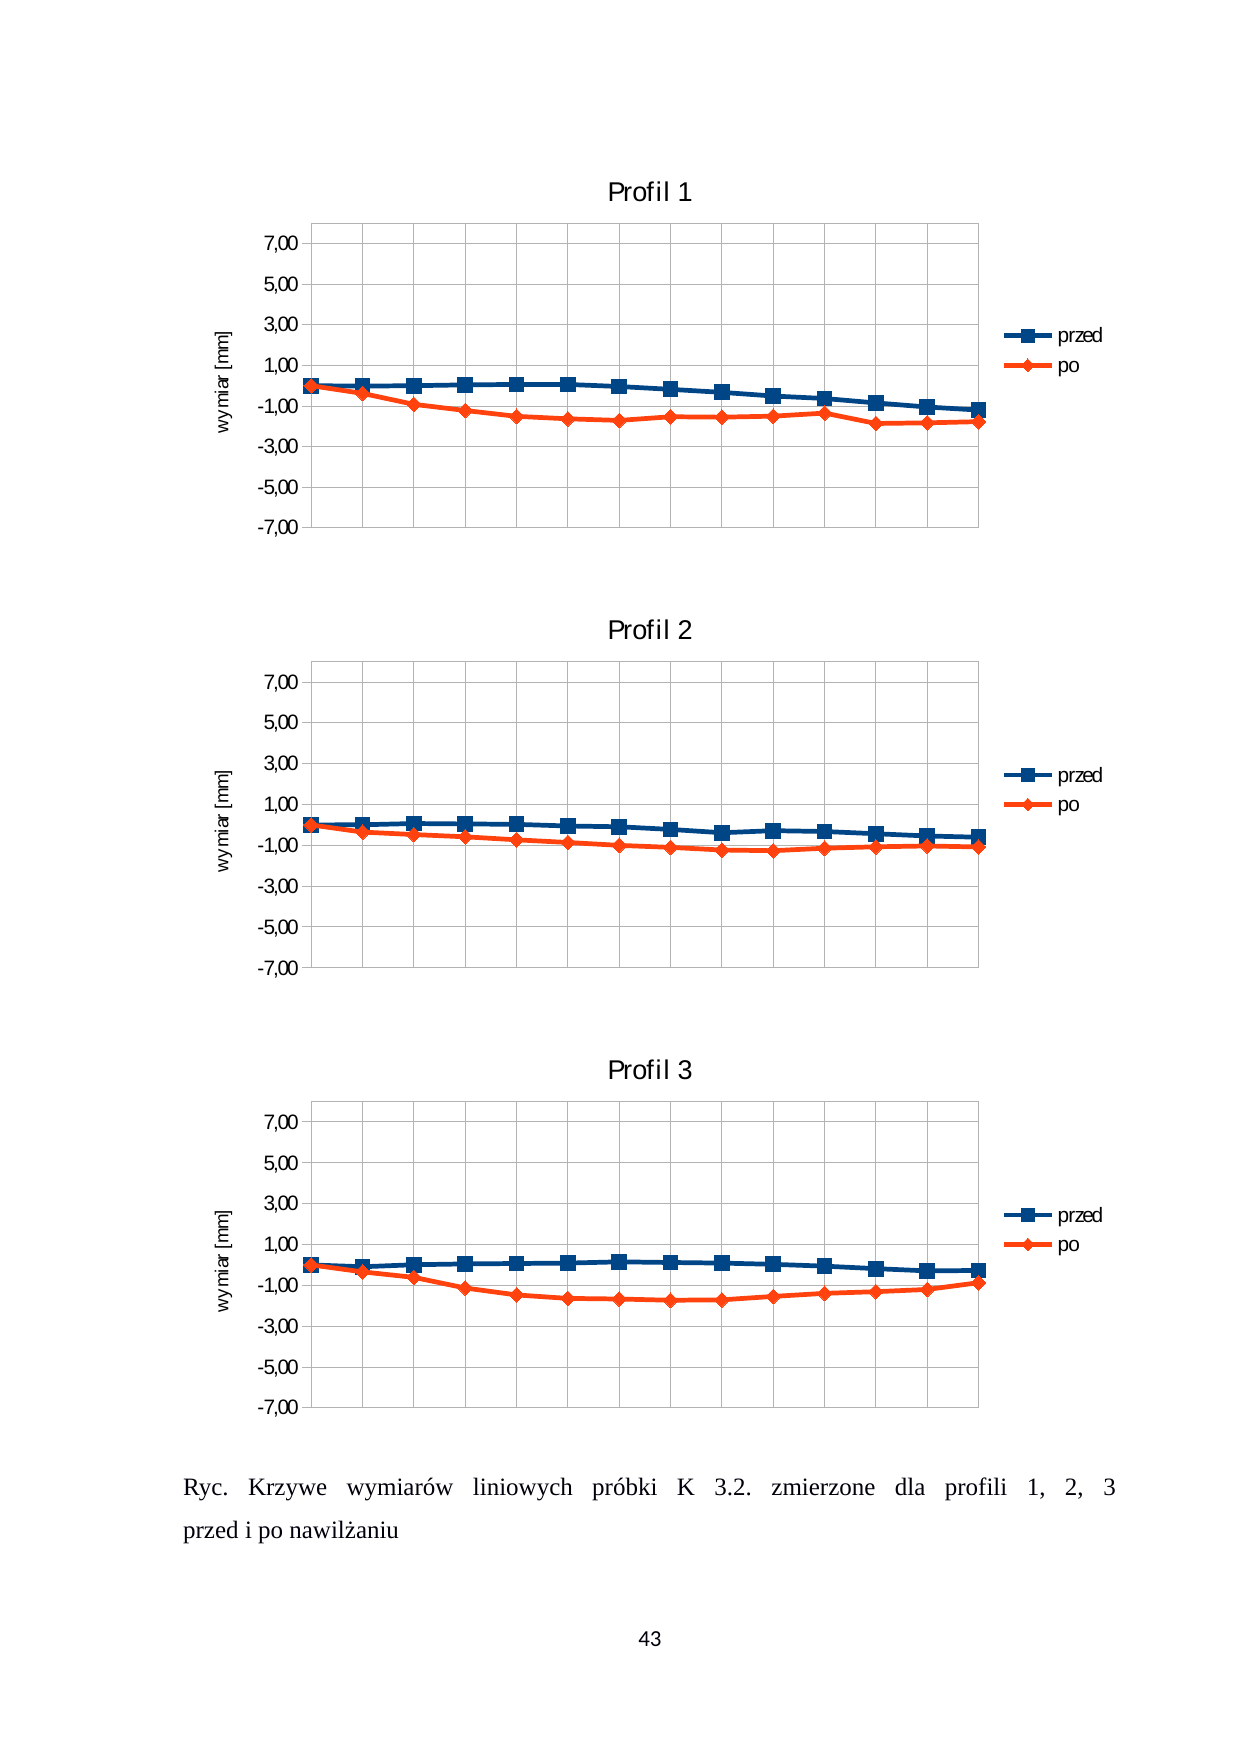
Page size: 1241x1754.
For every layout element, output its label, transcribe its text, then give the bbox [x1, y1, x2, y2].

table_cell [177, 988, 1122, 1026]
table_cell [177, 1026, 1122, 1031]
table_cell [177, 1428, 1122, 1466]
table_header [177, 548, 1122, 586]
table_header [177, 148, 1122, 153]
table_cell [177, 586, 1122, 592]
table_cell Ryc. Krzywe wymiarów liniowych próbki K 3.2. zmierzone dla profili 1, 2, 3 przed i po nawilżaniu [177, 1466, 1122, 1570]
